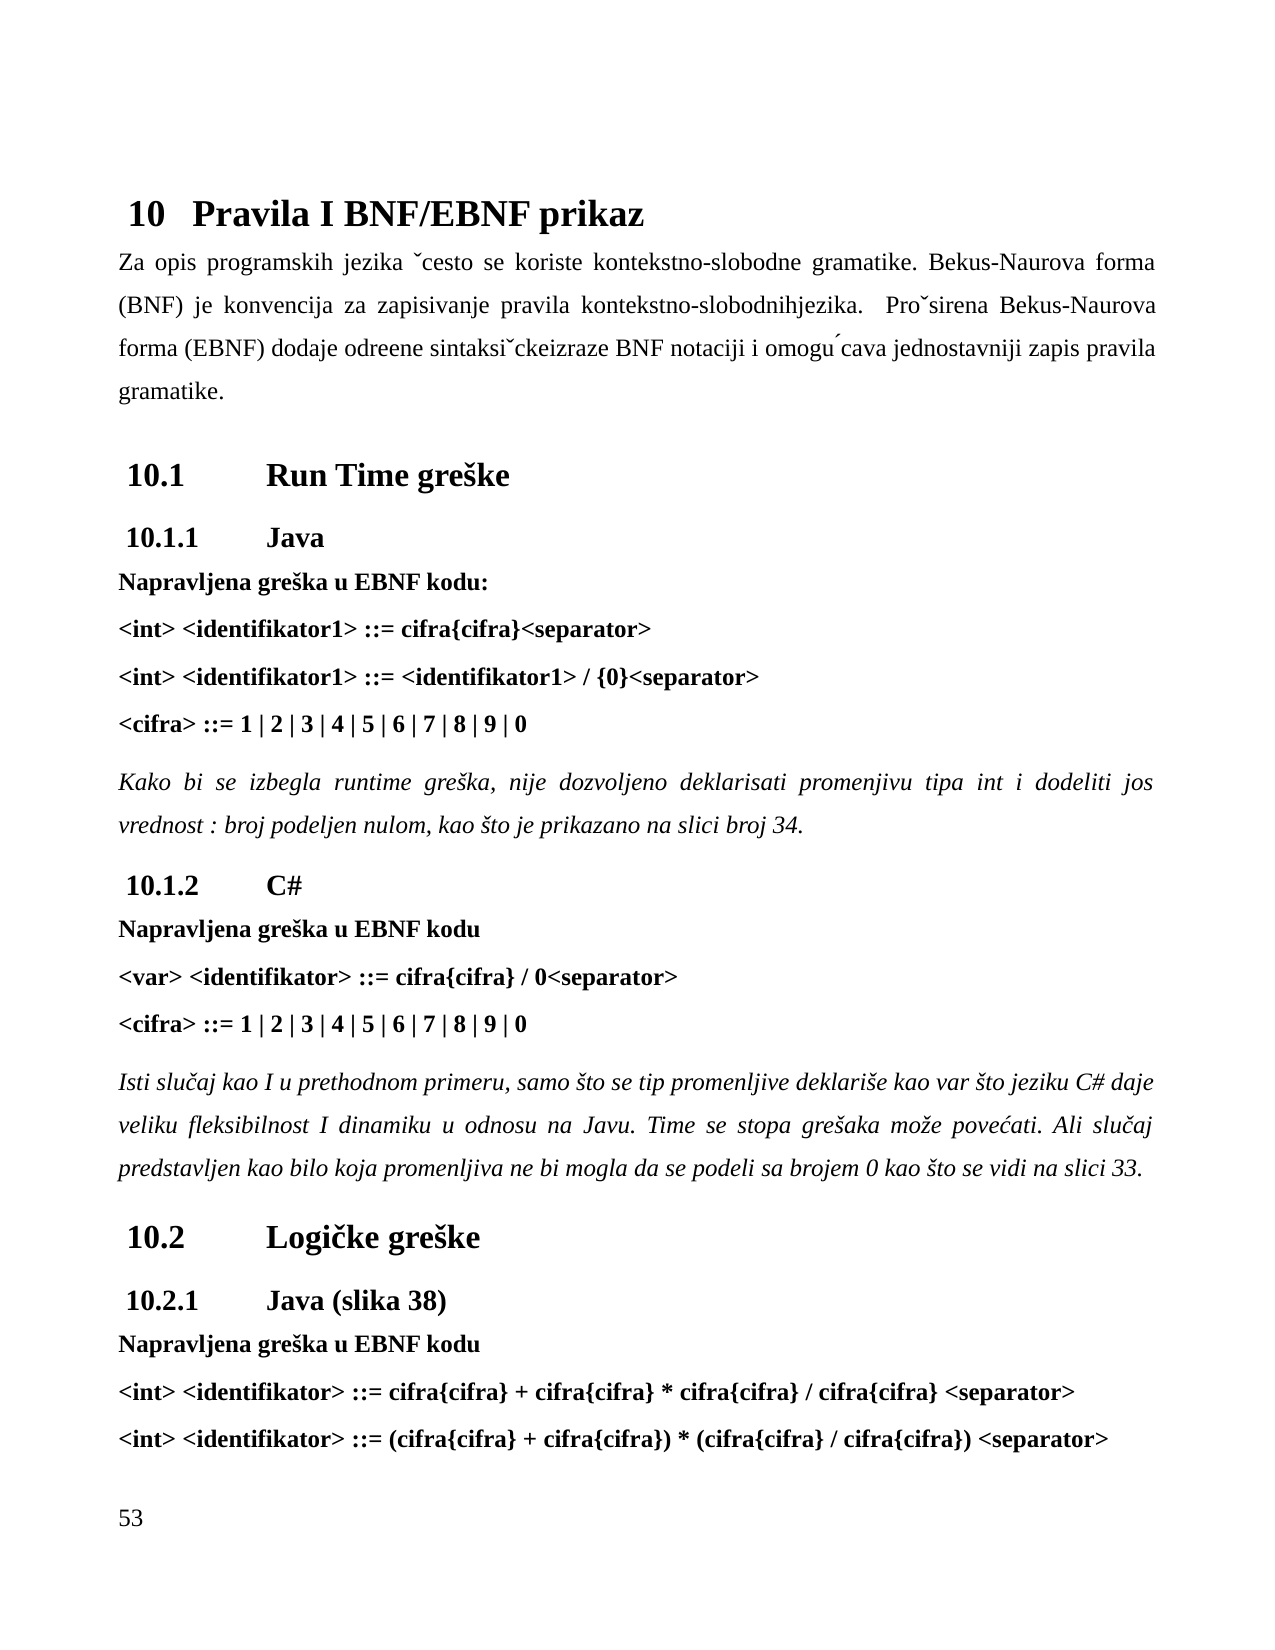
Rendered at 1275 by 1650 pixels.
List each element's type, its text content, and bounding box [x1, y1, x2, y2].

subtitle Logičke greške [118, 1217, 1157, 1256]
subtitle C# [118, 868, 1157, 902]
text <cifra> ::= 1 | 2 | 3 | 4 | 5 | 6 | 7 | 8 | 9 | 0 [118, 709, 1157, 738]
text <int> <identifikator> ::= (cifra{cifra} + cifra{cifra}) * (cifra{cifra} / cifra{cifra}) <separator> [118, 1424, 1157, 1453]
text Kako bi se izbegla runtime greška, nije dozvoljeno deklarisati promenjivu tipa int i dodeliti jos vrednost : broj podeljen nulom, kao što je prikazano na slici broj 34. [118, 767, 1157, 839]
subtitle Run Time greške [118, 455, 1157, 493]
text Napravljena greška u EBNF kodu: [118, 567, 1157, 596]
text Isti slučaj kao I u prethodnom primeru, samo što se tip promenljive deklariše kao var što jeziku C# daje veliku fleksibilnost I dinamiku u odnosu na Javu. Time se stopa grešaka može povećati. Ali slučaj predstavljen kao bilo koja promenljiva ne bi mogla da se podeli sa brojem 0 kao što se vidi na slici 33. [118, 1067, 1157, 1182]
text <int> <identifikator1> ::= <identifikator1> / {0}<separator> [118, 662, 1157, 691]
text <int> <identifikator> ::= cifra{cifra} + cifra{cifra} * cifra{cifra} / cifra{cifra} <separator> [118, 1377, 1157, 1405]
text Napravljena greška u EBNF kodu [118, 914, 1157, 943]
subtitle Pravila I BNF/EBNF prikaz [118, 191, 1157, 234]
subtitle Java [118, 521, 1157, 554]
text Napravljena greška u EBNF kodu [118, 1329, 1157, 1358]
subtitle Java (slika 38) [118, 1283, 1157, 1317]
text <var> <identifikator> ::= cifra{cifra} / 0<separator> [118, 962, 1157, 991]
text <int> <identifikator1> ::= cifra{cifra}<separator> [118, 614, 1157, 643]
text Za opis programskih jezika ˇcesto se koriste kontekstno-slobodne gramatike. Bekus-Naurova forma (BNF) je konvencija za zapisivanje pravila kontekstno-slobodnihjezika. Proˇsirena Bekus-Naurova forma (EBNF) dodaje odreene sintaksiˇckeizraze BNF notaciji i omogu ́cava jednostavniji zapis pravila gramatike. [118, 247, 1157, 405]
text <cifra> ::= 1 | 2 | 3 | 4 | 5 | 6 | 7 | 8 | 9 | 0 [118, 1009, 1157, 1038]
